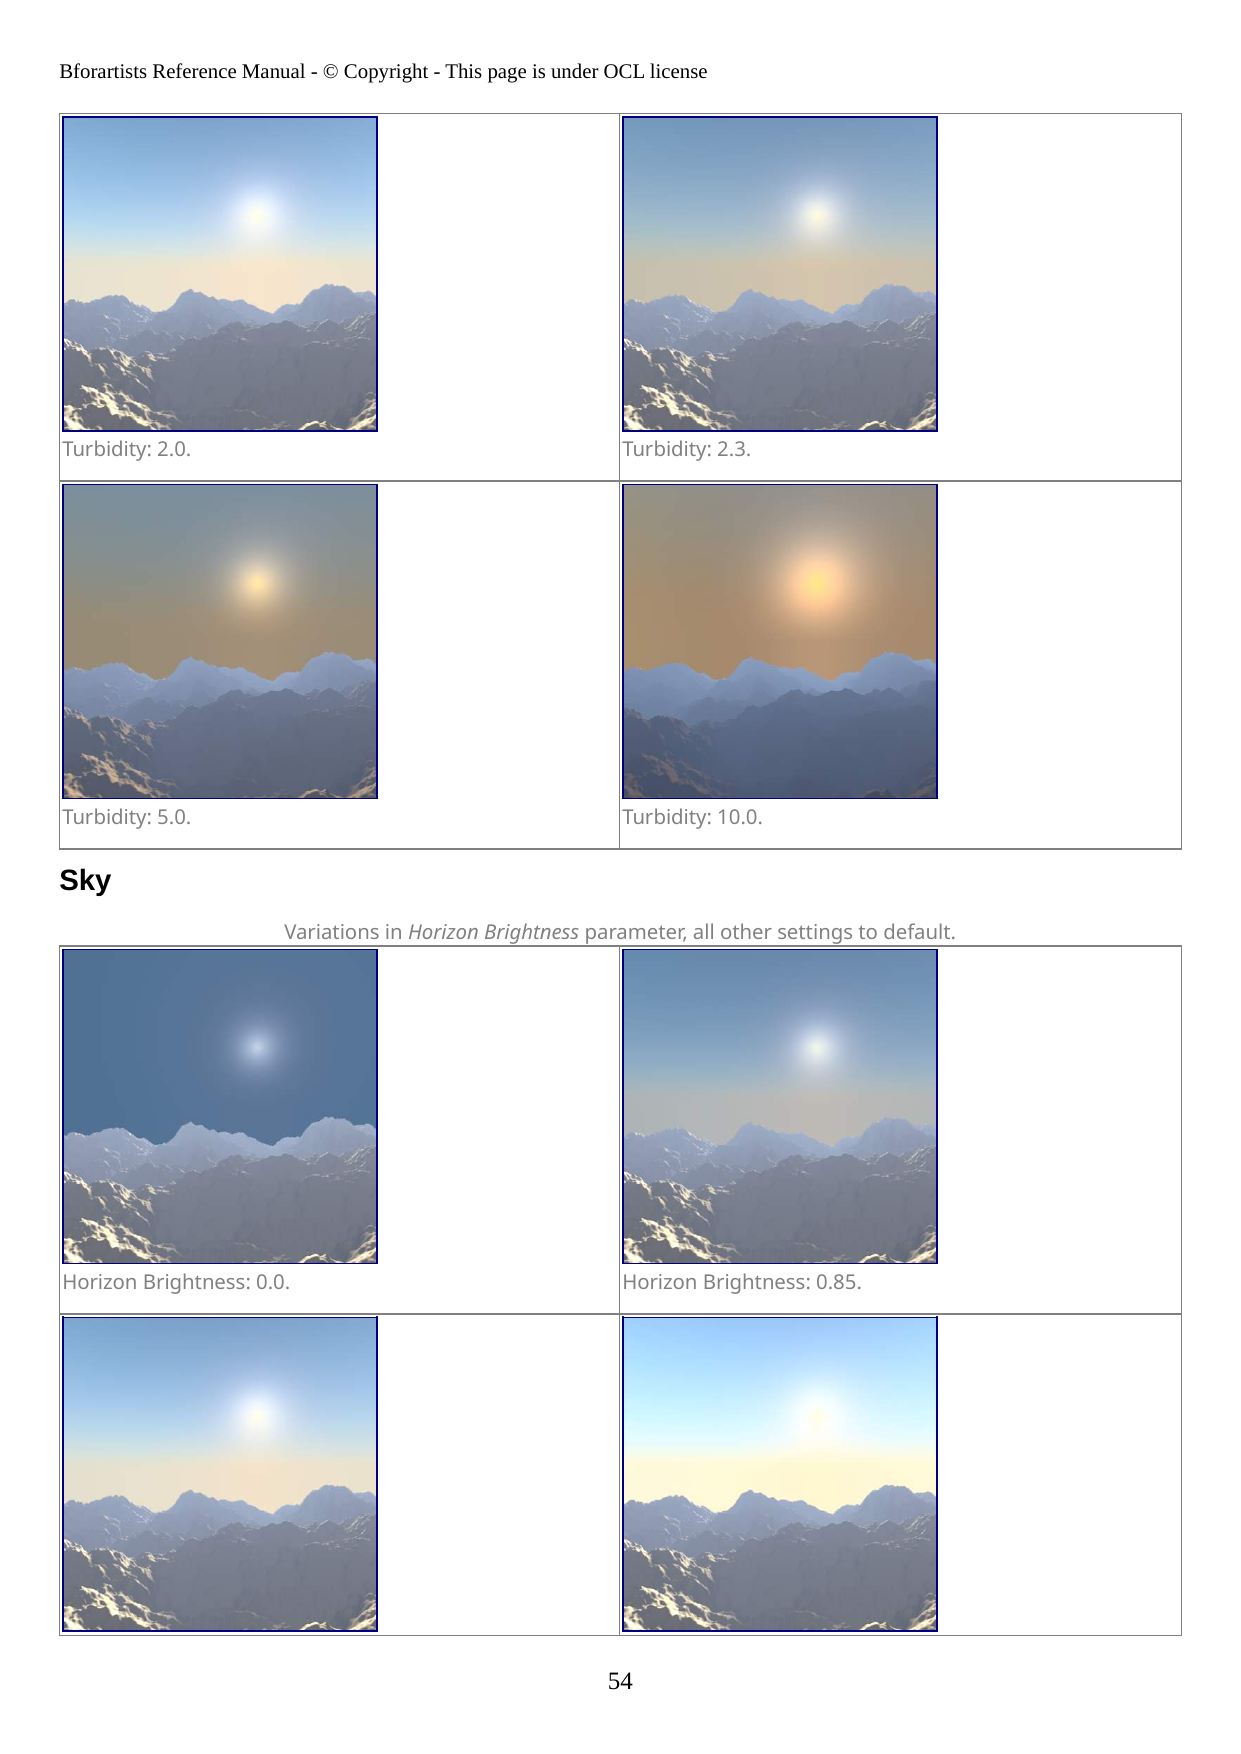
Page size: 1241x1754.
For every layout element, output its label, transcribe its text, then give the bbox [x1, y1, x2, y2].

picture [64, 118, 376, 430]
table_header Horizon Brightness: 0.85. [620, 947, 1181, 1313]
table_header Horizon Brightness: 0.0. [60, 947, 619, 1313]
table_header Turbidity: 2.0. [60, 114, 619, 480]
picture [624, 485, 936, 798]
table_cell [620, 1315, 1181, 1635]
table_cell Turbidity: 10.0. [620, 482, 1181, 848]
picture [64, 950, 376, 1263]
subtitle Sky [59, 863, 1181, 897]
picture [64, 1318, 376, 1630]
table_cell Turbidity: 5.0. [60, 482, 619, 848]
picture [624, 950, 936, 1263]
table_cell [60, 1315, 619, 1635]
text Variations in Horizon Brightness parameter, all other settings to default. [59, 914, 1181, 945]
picture [624, 1318, 936, 1630]
picture [624, 118, 936, 430]
table_header Turbidity: 2.3. [620, 114, 1181, 480]
picture [64, 485, 376, 798]
